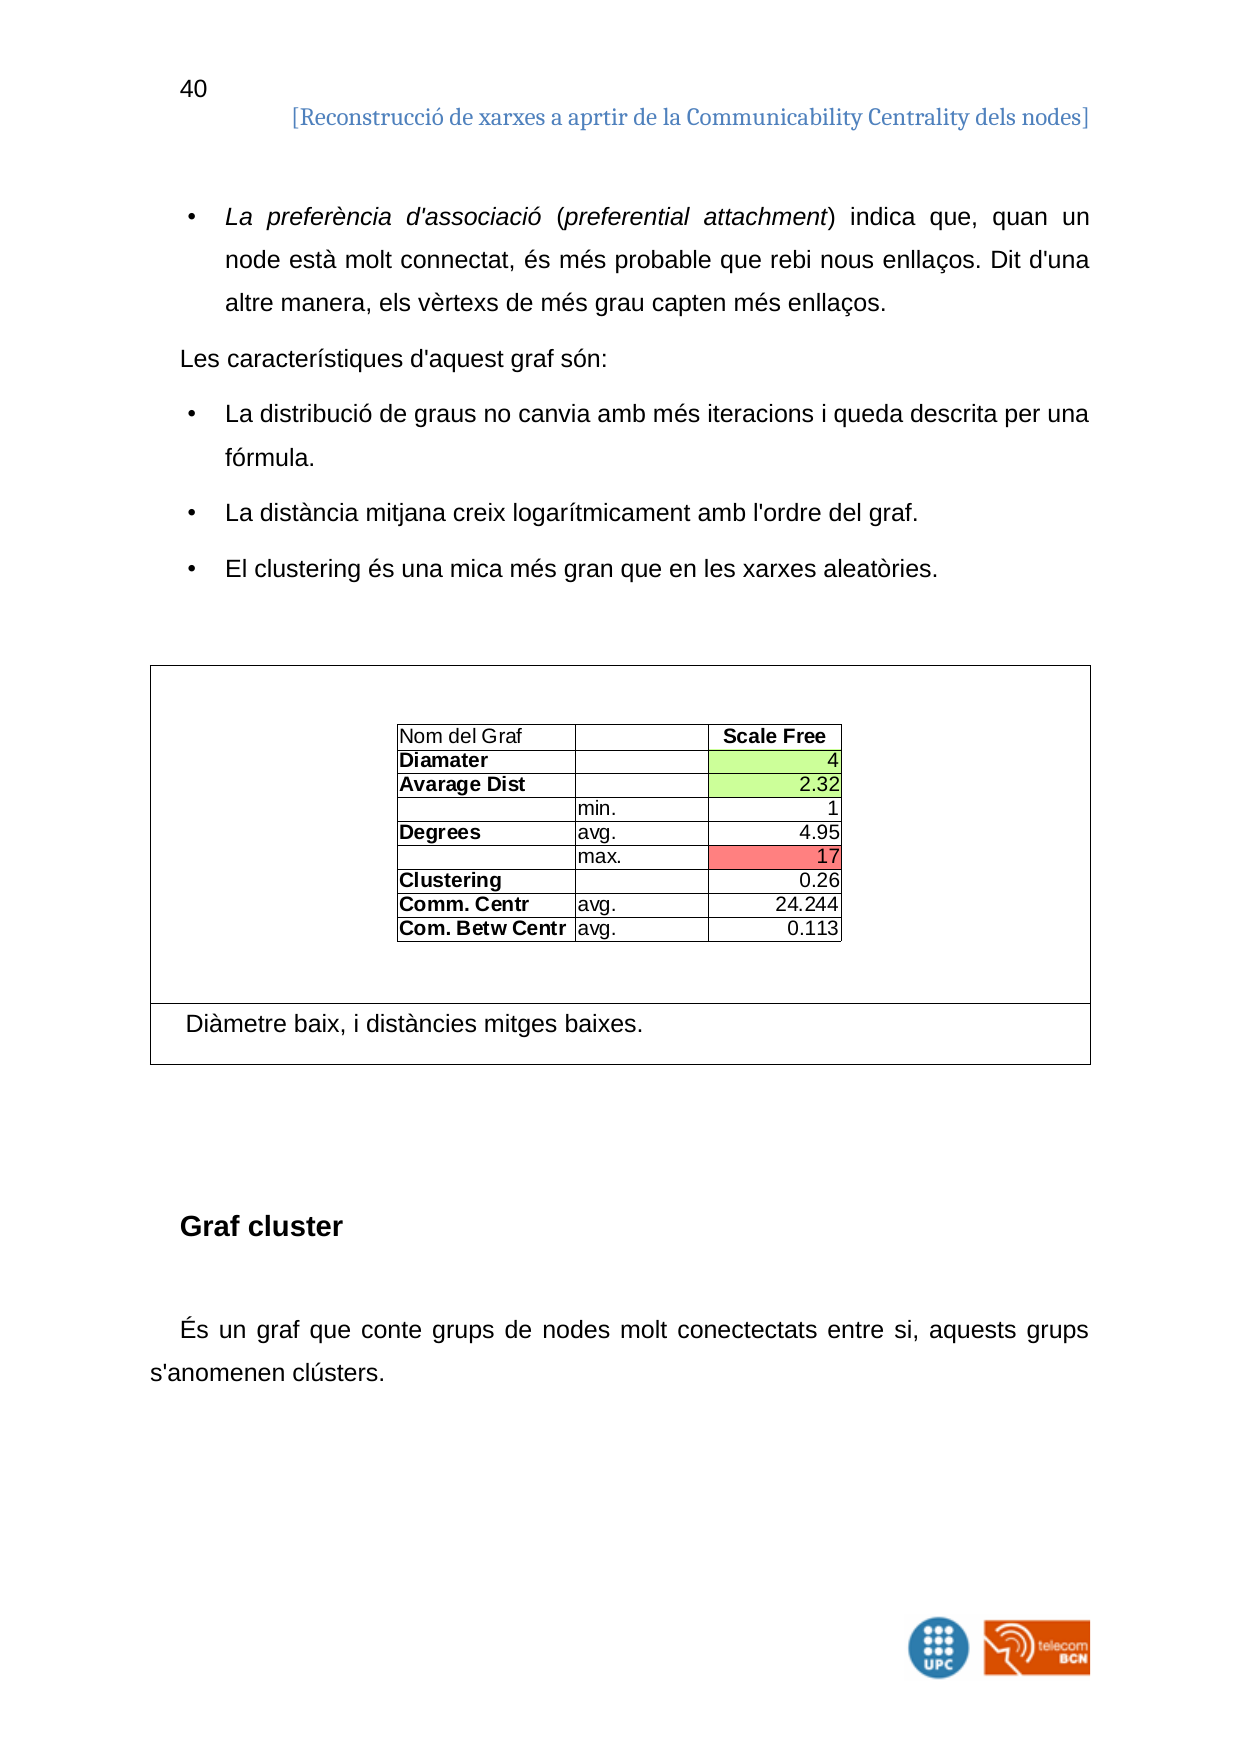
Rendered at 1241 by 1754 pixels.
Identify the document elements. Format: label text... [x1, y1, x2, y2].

list La distància mitjana creix logarítmicament amb l'ordre del graf. [187, 498, 1090, 527]
picture [904, 1614, 1091, 1681]
subtitle Graf cluster [150, 1208, 1090, 1242]
list La distribució de graus no canvia amb més iteracions i queda descrita per una fórmula. [187, 399, 1090, 471]
text És un graf que conte grups de nodes molt conectectats entre si, aquests grups s'anomenen clústers. [150, 1315, 1090, 1387]
table_cell Diàmetre baix, i distàncies mitges baixes. [151, 1004, 1090, 1064]
list El clustering és una mica més gran que en les xarxes aleatòries. [187, 554, 1090, 583]
table_header [151, 666, 1090, 1003]
list La preferència d'associació (preferential attachment) indica que, quan un node està molt connectat, és més probable que rebi nous enllaços. Dit d'una altre manera, els vèrtexs de més grau capten més enllaços. [187, 202, 1090, 317]
text Les característiques d'aquest graf són: [150, 344, 1090, 372]
